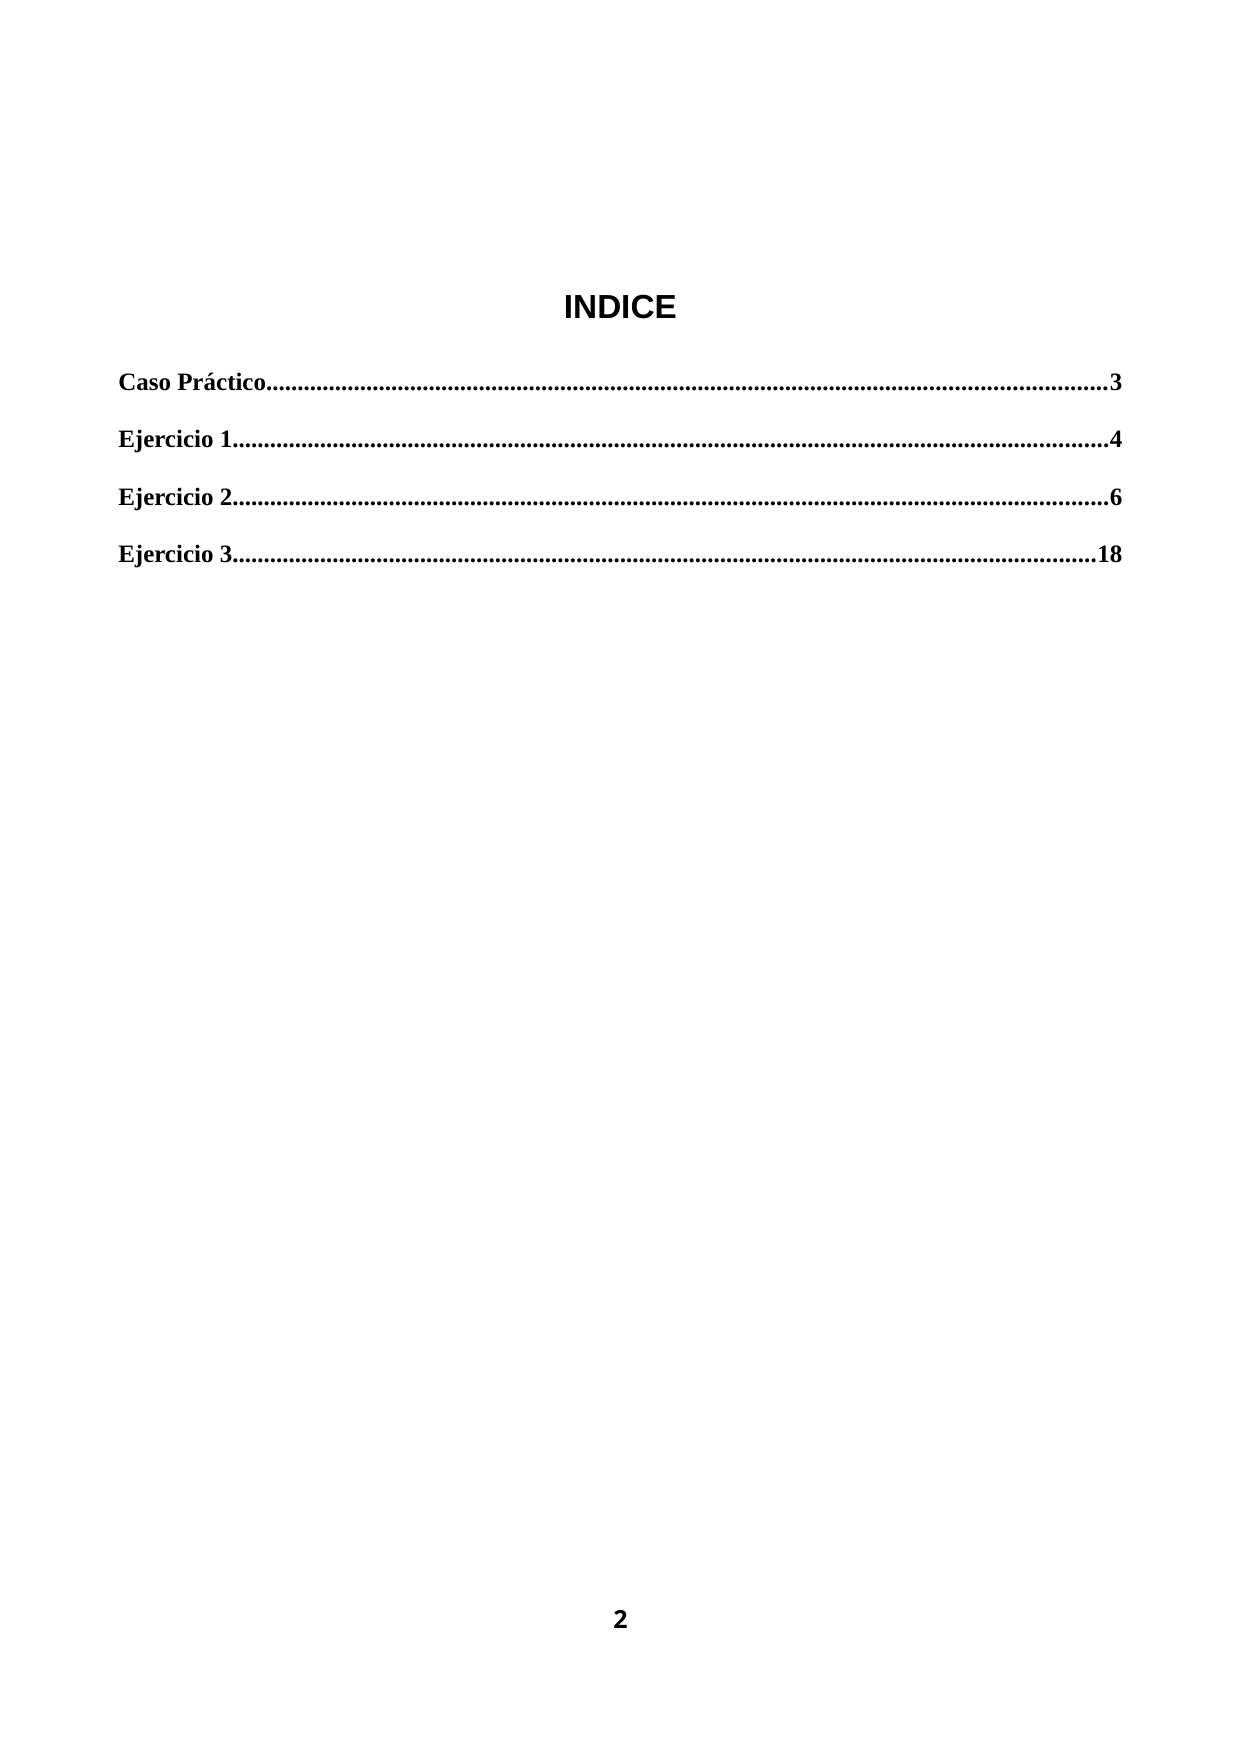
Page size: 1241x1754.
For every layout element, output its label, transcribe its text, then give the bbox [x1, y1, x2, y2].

text Ejercicio 2 6 [118, 482, 1122, 510]
text Caso Práctico 3 [118, 367, 1122, 395]
text Ejercicio 1 4 [118, 424, 1122, 453]
text Ejercicio 3 18 [118, 539, 1122, 568]
subtitle INDICE [118, 287, 1122, 325]
